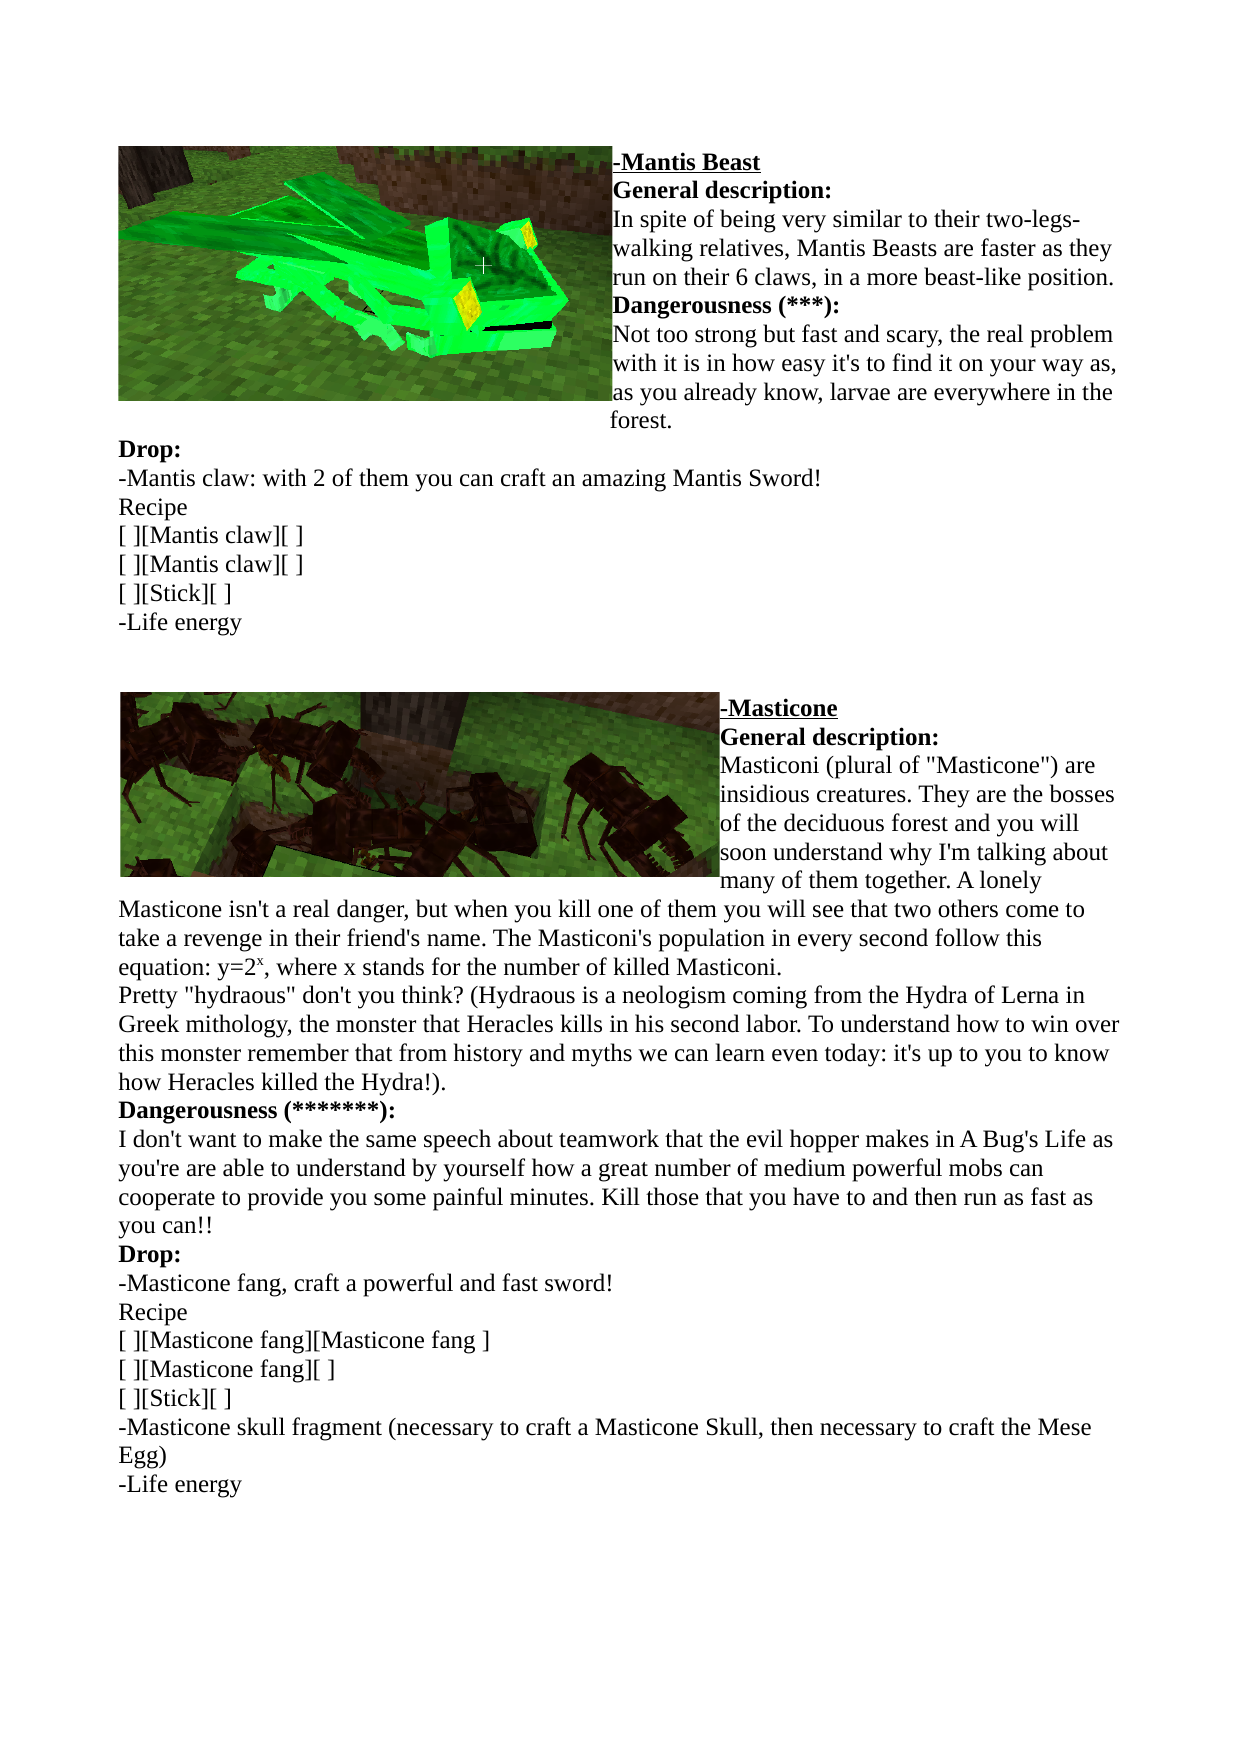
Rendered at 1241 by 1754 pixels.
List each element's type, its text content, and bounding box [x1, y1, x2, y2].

text [ ][Masticone fang][Masticone fang ] [118, 1326, 1122, 1354]
text General description: [613, 176, 1122, 204]
text -Life energy [118, 1469, 1122, 1498]
text -Mantis claw: with 2 of them you can craft an amazing Mantis Sword! [118, 463, 1122, 492]
text I don't want to make the same speech about teamwork that the evil hopper makes in A Bug's Life as [118, 1124, 1122, 1153]
picture [118, 146, 613, 401]
text -Life energy [118, 607, 1122, 636]
text Masticoni (plural of "Masticone") are insidious creatures. They are the bosses of the deciduous forest and you will soon understand why I'm talking about many of them together. A lonely Masticone isn't a real danger, but when you kill one of them you will see that two others come to take a revenge in their friend's name. The Masticoni's population in every second follow this equation: y=2x, where x stands for the number of killed Masticoni. [118, 751, 1122, 981]
text -Mantis Beast [613, 147, 1122, 176]
text [ ][Masticone fang][ ] [118, 1354, 1122, 1383]
text you're are able to understand by yourself how a great number of medium powerful mobs can cooperate to provide you some painful minutes. Kill those that you have to and then run as fast as you can!! [118, 1153, 1122, 1239]
text Drop: [118, 1239, 1122, 1268]
text In spite of being very similar to their two-legs-walking relatives, Mantis Beasts are faster as they run on their 6 claws, in a more beast-like position. [613, 204, 1122, 291]
text Pretty "hydraous" don't you think? (Hydraous is a neologism coming from the Hydra of Lerna in Greek mithology, the monster that Heracles kills in his second labor. To understand how to win over this monster remember that from history and myths we can learn even today: it's up to you to know how Heracles killed the Hydra!). [118, 981, 1122, 1096]
text Not too strong but fast and scary, the real problem with it is in how easy it's to find it on your way as, as you already know, larvae are everywhere in the forest. [118, 319, 1122, 434]
text [ ][Stick][ ] [118, 1383, 1122, 1412]
text -Masticone [720, 693, 1122, 722]
text General description: [720, 722, 1122, 751]
text [ ][Mantis claw][ ] [118, 521, 1122, 549]
text [ ][Stick][ ] [118, 578, 1122, 607]
text -Masticone skull fragment (necessary to craft a Masticone Skull, then necessary to craft the Mese Egg) [118, 1412, 1122, 1469]
text Recipe [118, 1297, 1122, 1326]
picture [120, 692, 720, 877]
text Dangerousness (*******): [118, 1096, 1122, 1124]
text Dangerousness (***): [613, 291, 1122, 319]
text -Masticone fang, craft a powerful and fast sword! [118, 1268, 1122, 1297]
text [ ][Mantis claw][ ] [118, 549, 1122, 578]
text Recipe [118, 492, 1122, 521]
text Drop: [118, 434, 1122, 463]
